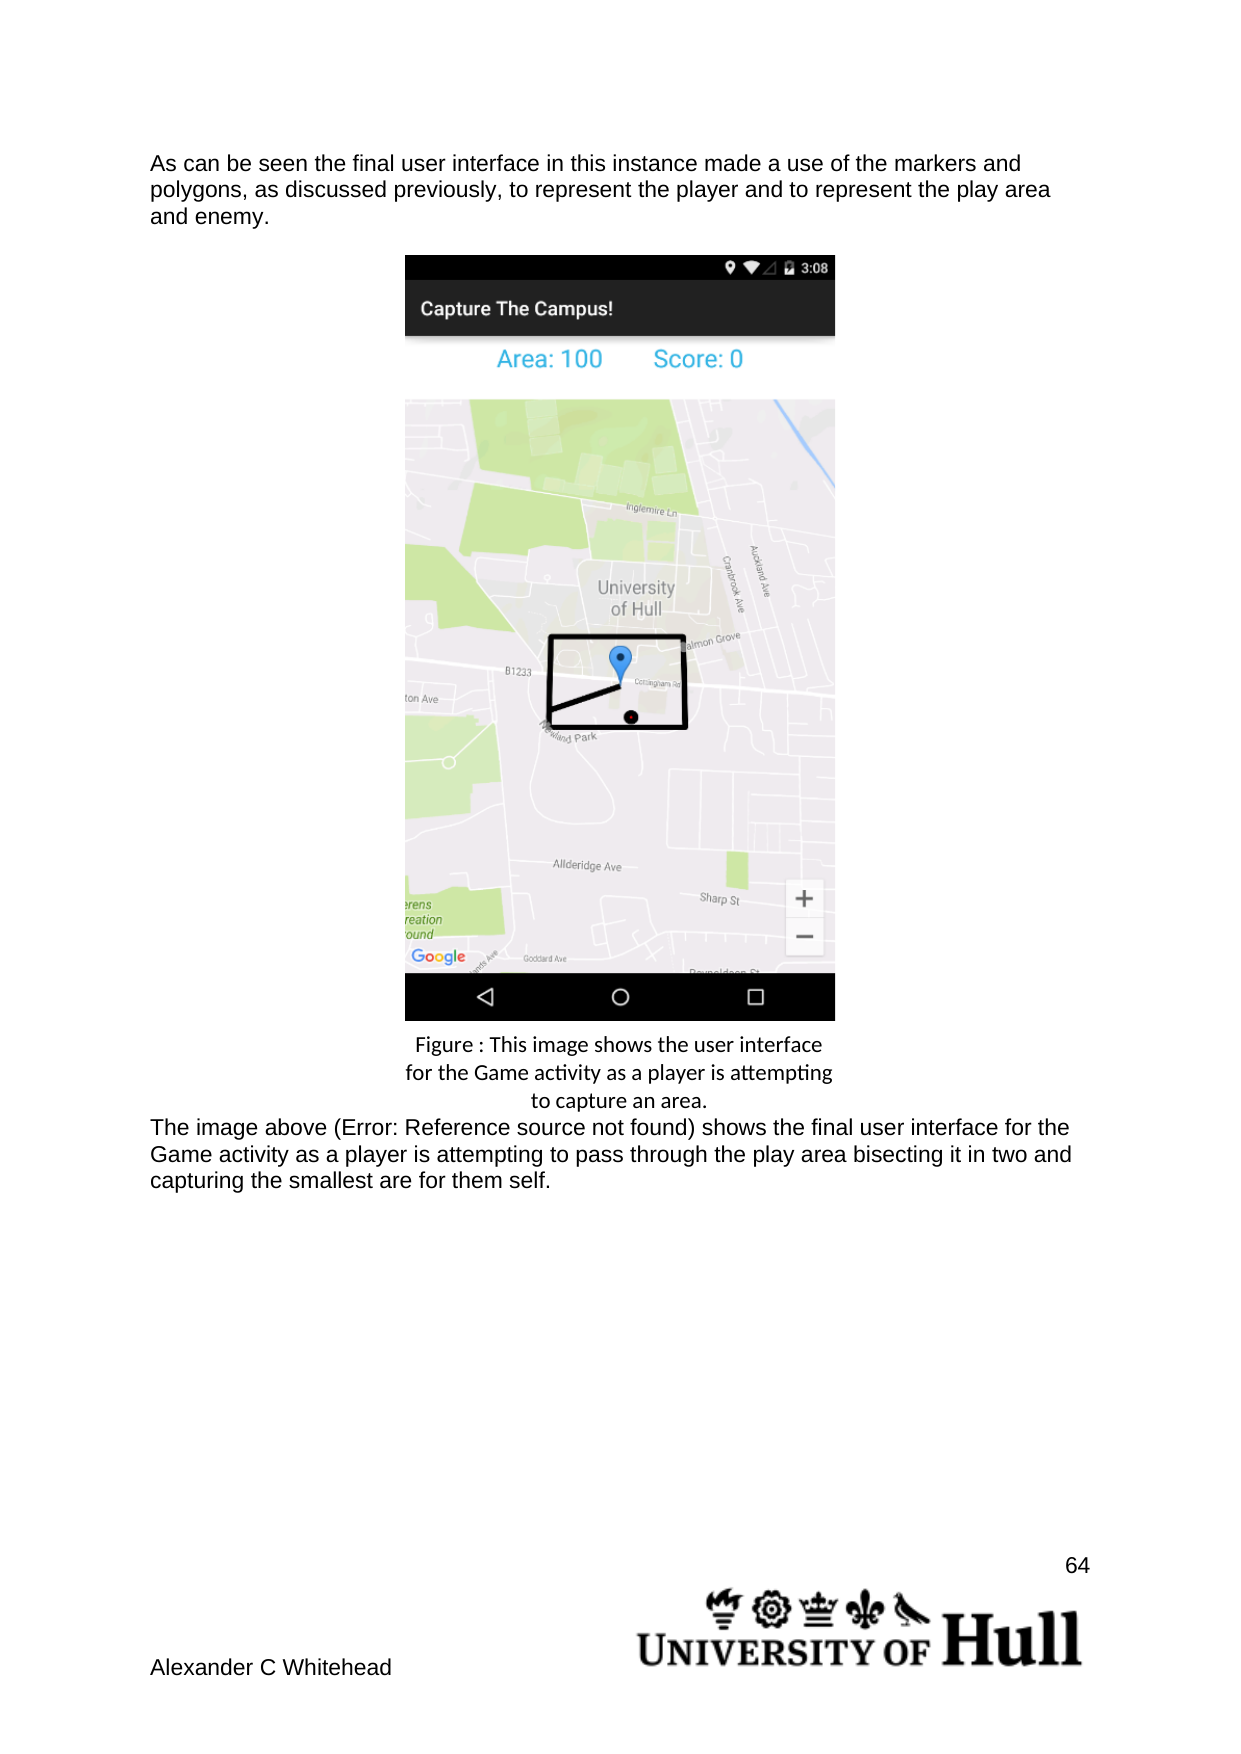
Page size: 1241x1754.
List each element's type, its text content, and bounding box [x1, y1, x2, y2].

text As can be seen the final user interface in this instance made a use of the markers and polygons, as discussed previously, to represent the player and to represent the play area and enemy. [150, 150, 1090, 229]
text The image above (Figure 34) shows the final user interface for the Game activity as a player is attempting to pass through the play area bisecting it in two and capturing the smallest are for them self. [150, 989, 1090, 1193]
picture [405, 255, 836, 1021]
picture [630, 1578, 1091, 1676]
